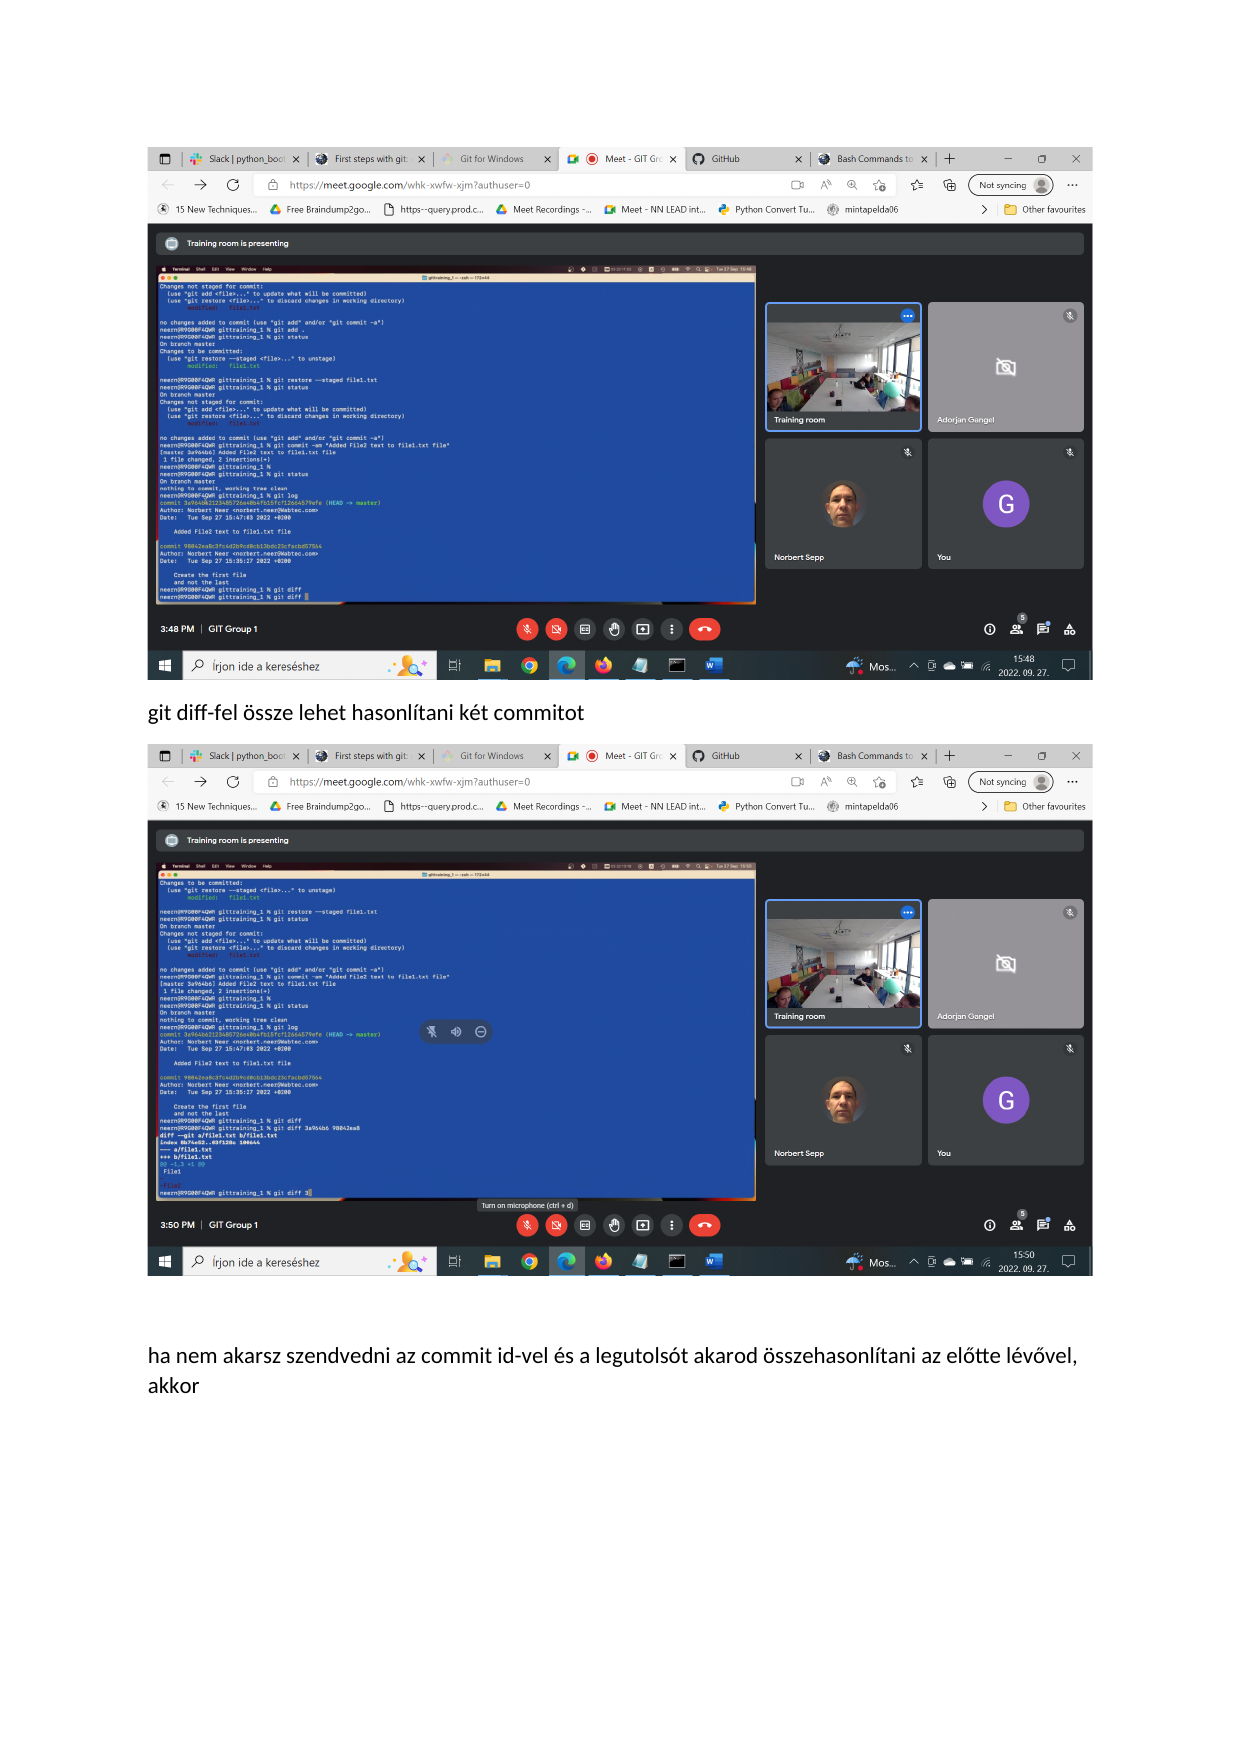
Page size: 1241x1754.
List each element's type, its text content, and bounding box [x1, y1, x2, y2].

text git diff-fel össze lehet hasonlítani két commitot [148, 698, 1093, 726]
text ha nem akarsz szendvedni az commit id-vel és a legutolsót akarod összehasonlítani az előtte lévővel, akkor [148, 1341, 1093, 1399]
